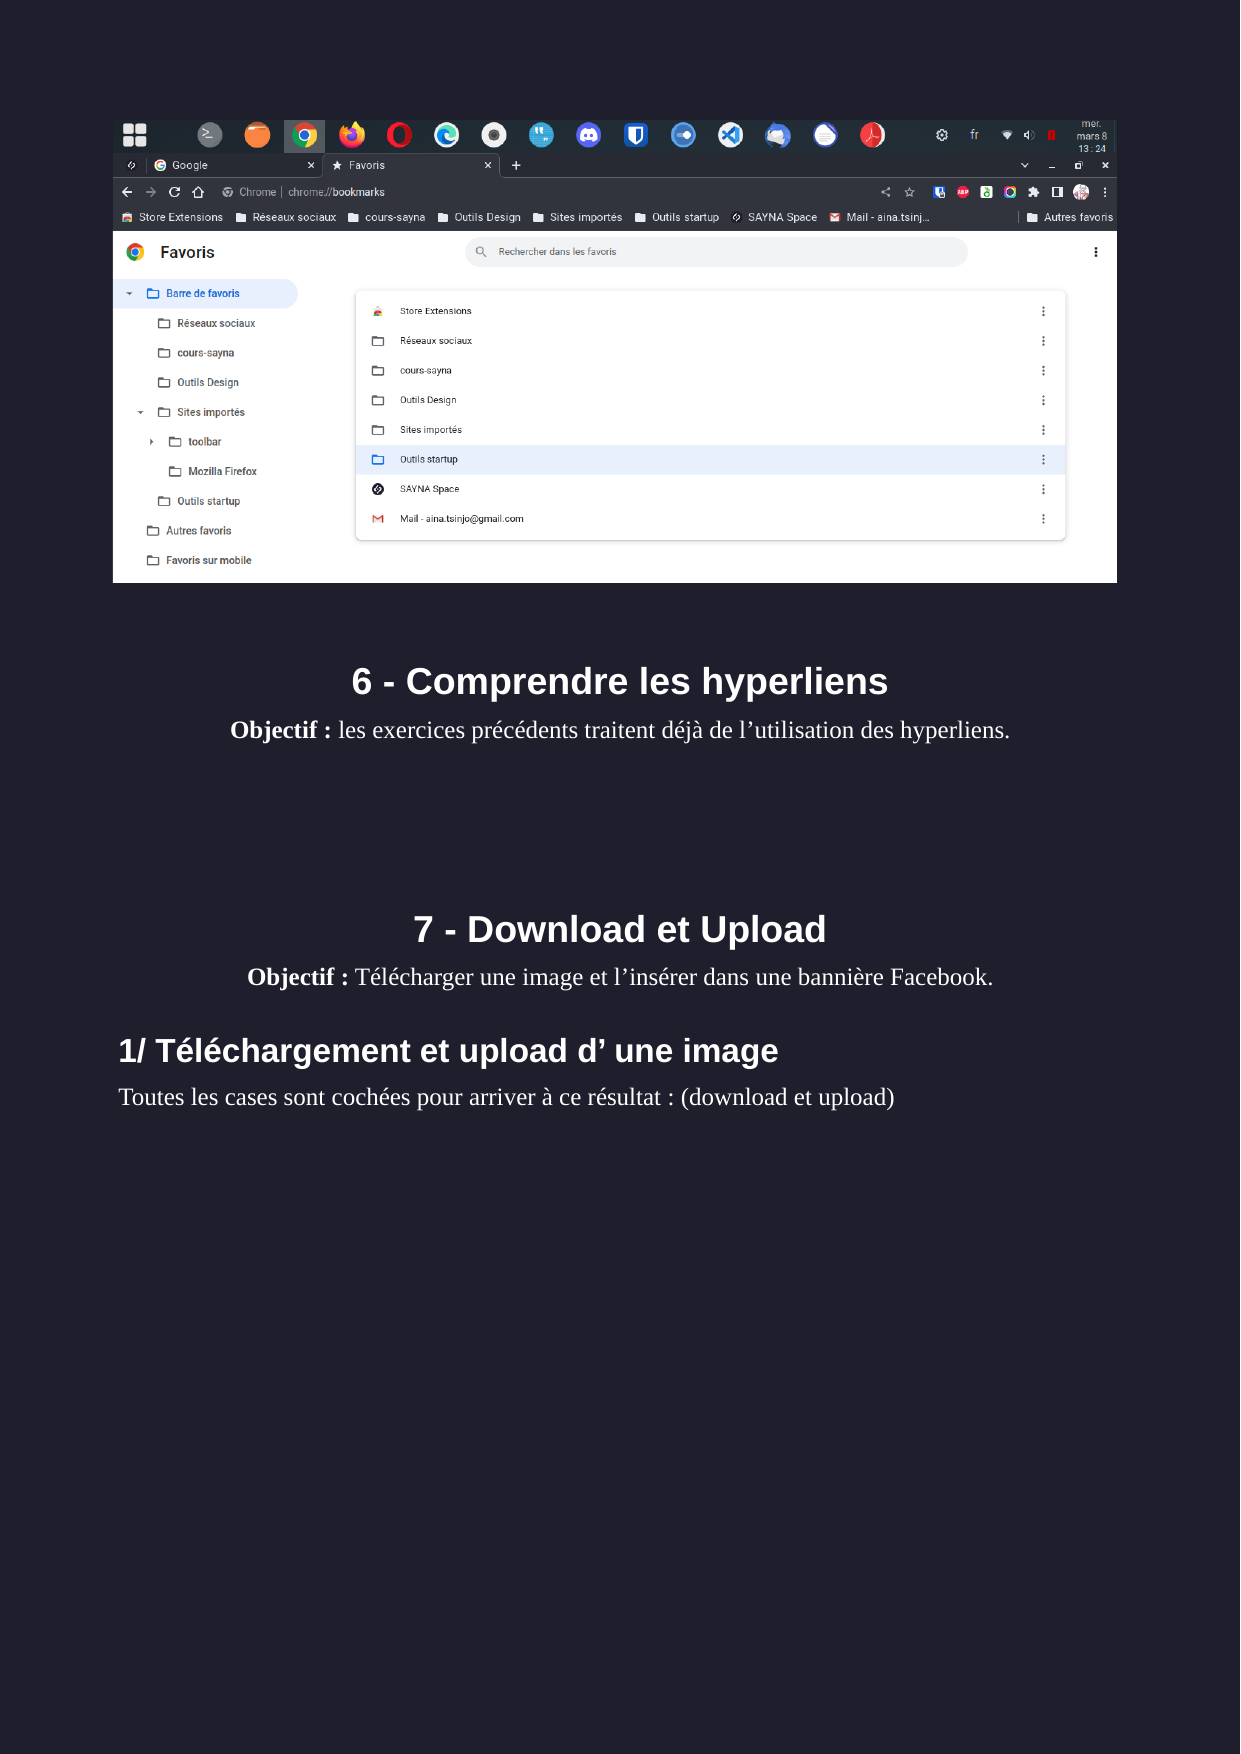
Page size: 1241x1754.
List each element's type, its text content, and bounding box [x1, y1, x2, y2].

text Objectif : Télécharger une image et l’insérer dans une bannière Facebook. [118, 962, 1122, 991]
text Objectif : les exercices précédents traitent déjà de l’utilisation des hyperliens. [118, 715, 1122, 743]
subtitle 1/ Téléchargement et upload d’ une image [118, 1031, 1122, 1069]
text Toutes les cases sont cochées pour arriver à ce résultat : (download et upload) [118, 1082, 1122, 1111]
picture [112, 120, 1117, 583]
subtitle 7 - Download et Upload [118, 907, 1122, 950]
subtitle 6 - Comprendre les hyperliens [118, 659, 1122, 702]
